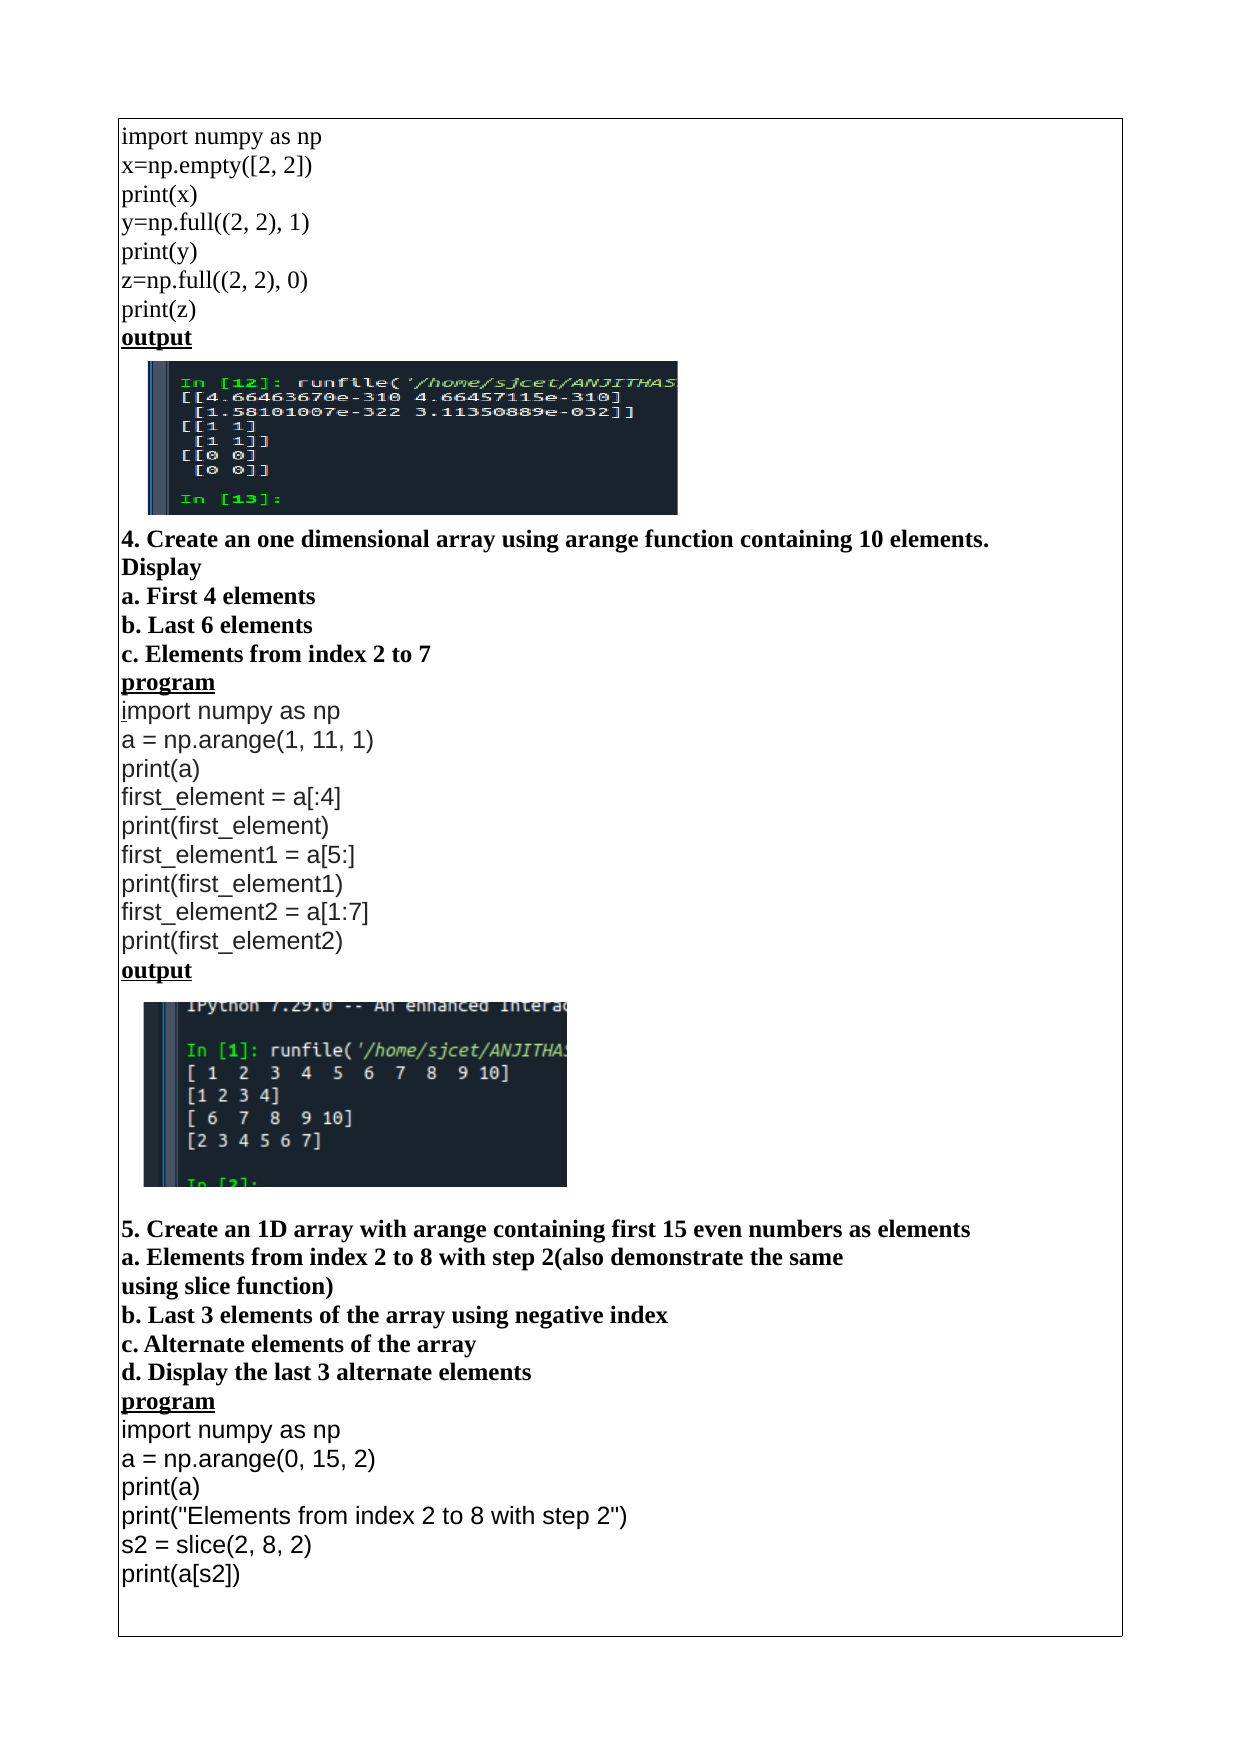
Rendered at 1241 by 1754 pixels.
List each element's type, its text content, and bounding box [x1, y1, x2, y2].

text output [121, 322, 1119, 351]
text c. Alternate elements of the array [121, 1329, 1119, 1357]
text a. Elements from index 2 to 8 with step 2(also demonstrate the same [121, 1242, 1119, 1271]
text output [121, 955, 1119, 984]
text program [121, 1386, 1119, 1415]
text b. Last 3 elements of the array using negative index [121, 1300, 1119, 1329]
text 4. Create an one dimensional array using arange function containing 10 elements. [121, 524, 1119, 552]
text d. Display the last 3 alternate elements [121, 1357, 1119, 1386]
picture [307, 1072, 567, 1187]
text Display [121, 552, 1119, 581]
text program [121, 667, 1119, 696]
text import numpy as np a = np.arange(0, 15, 2) print(a) print("Elements from index 2 to 8 with step 2") s2 = slice(2, 8, 2) print(a[s2]) [121, 1415, 1119, 1616]
picture [361, 398, 678, 515]
text import numpy as np a = np.arange(1, 11, 1) print(a) first_element = a[:4] print(first_element) first_element1 = a[5:] print(first_element1) first_element2 = a[1:7] print(first_element2) [121, 696, 1119, 955]
text using slice function) [121, 1271, 1119, 1300]
text c. Elements from index 2 to 7 [121, 639, 1119, 667]
text 5. Create an 1D array with arange containing first 15 even numbers as elements [121, 1214, 1119, 1242]
text b. Last 6 elements [121, 610, 1119, 639]
text a. First 4 elements [121, 581, 1119, 610]
text import numpy as np x=np.empty([2, 2]) print(x) y=np.full((2, 2), 1) print(y) z=np.full((2, 2), 0) print(z) [121, 121, 1119, 322]
